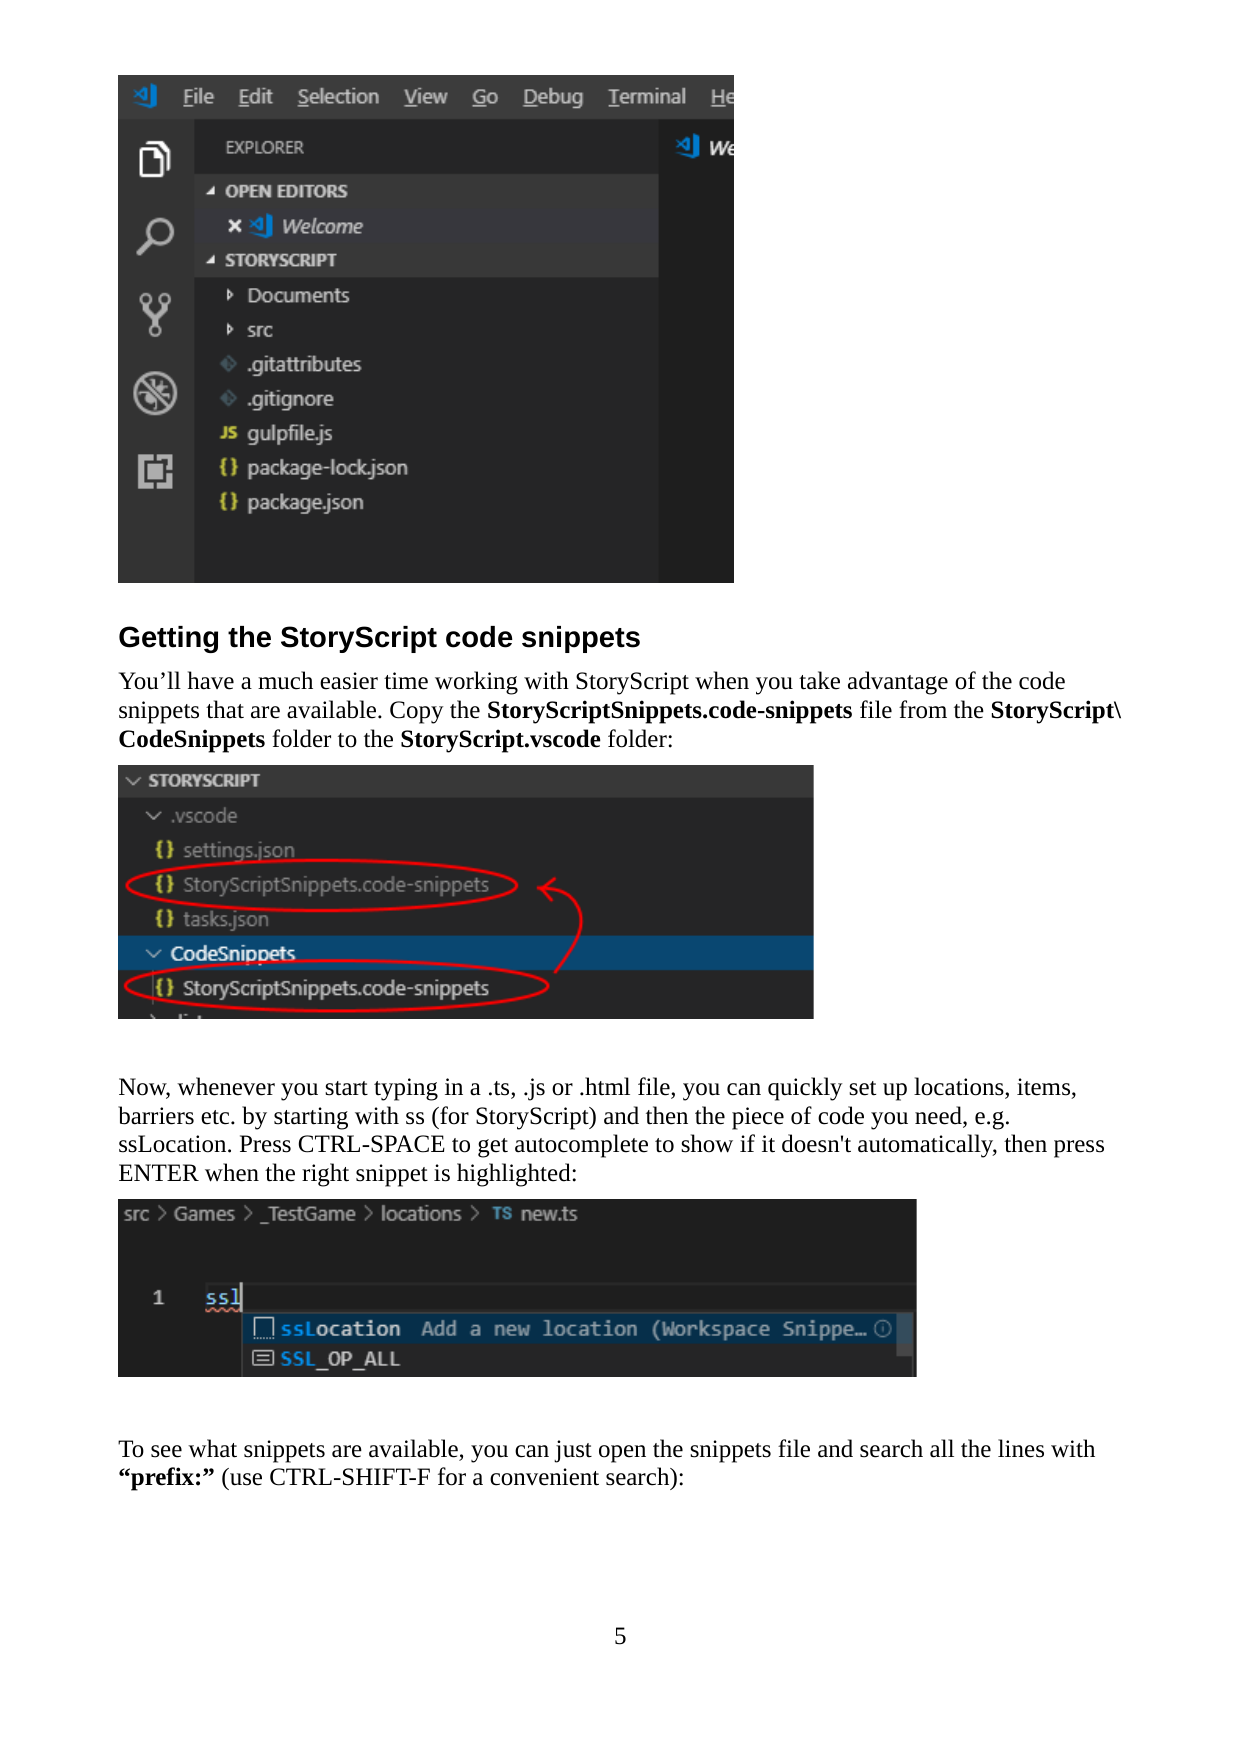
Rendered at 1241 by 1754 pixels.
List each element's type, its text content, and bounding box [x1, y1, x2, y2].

subtitle Getting the StoryScript code snippets [118, 620, 1122, 654]
text You’ll have a much easier time working with StoryScript when you take advantage of the code snippets that are available. Copy the StoryScriptSnippets.code-snippets file from the StoryScript\CodeSnippets folder to the StoryScript.vscode folder: [118, 666, 1122, 753]
text To see what snippets are available, you can just open the snippets file and search all the lines with “prefix:” (use CTRL-SHIFT-F for a convenient search): [118, 1434, 1122, 1491]
text Now, whenever you start typing in a .ts, .js or .html file, you can quickly set up locations, items, barriers etc. by starting with ss (for StoryScript) and then the piece of code you need, e.g. ssLocation. Press CTRL-SPACE to get autocomplete to show if it doesn't automatically, then press ENTER when the right snippet is highlighted: [118, 1072, 1122, 1187]
